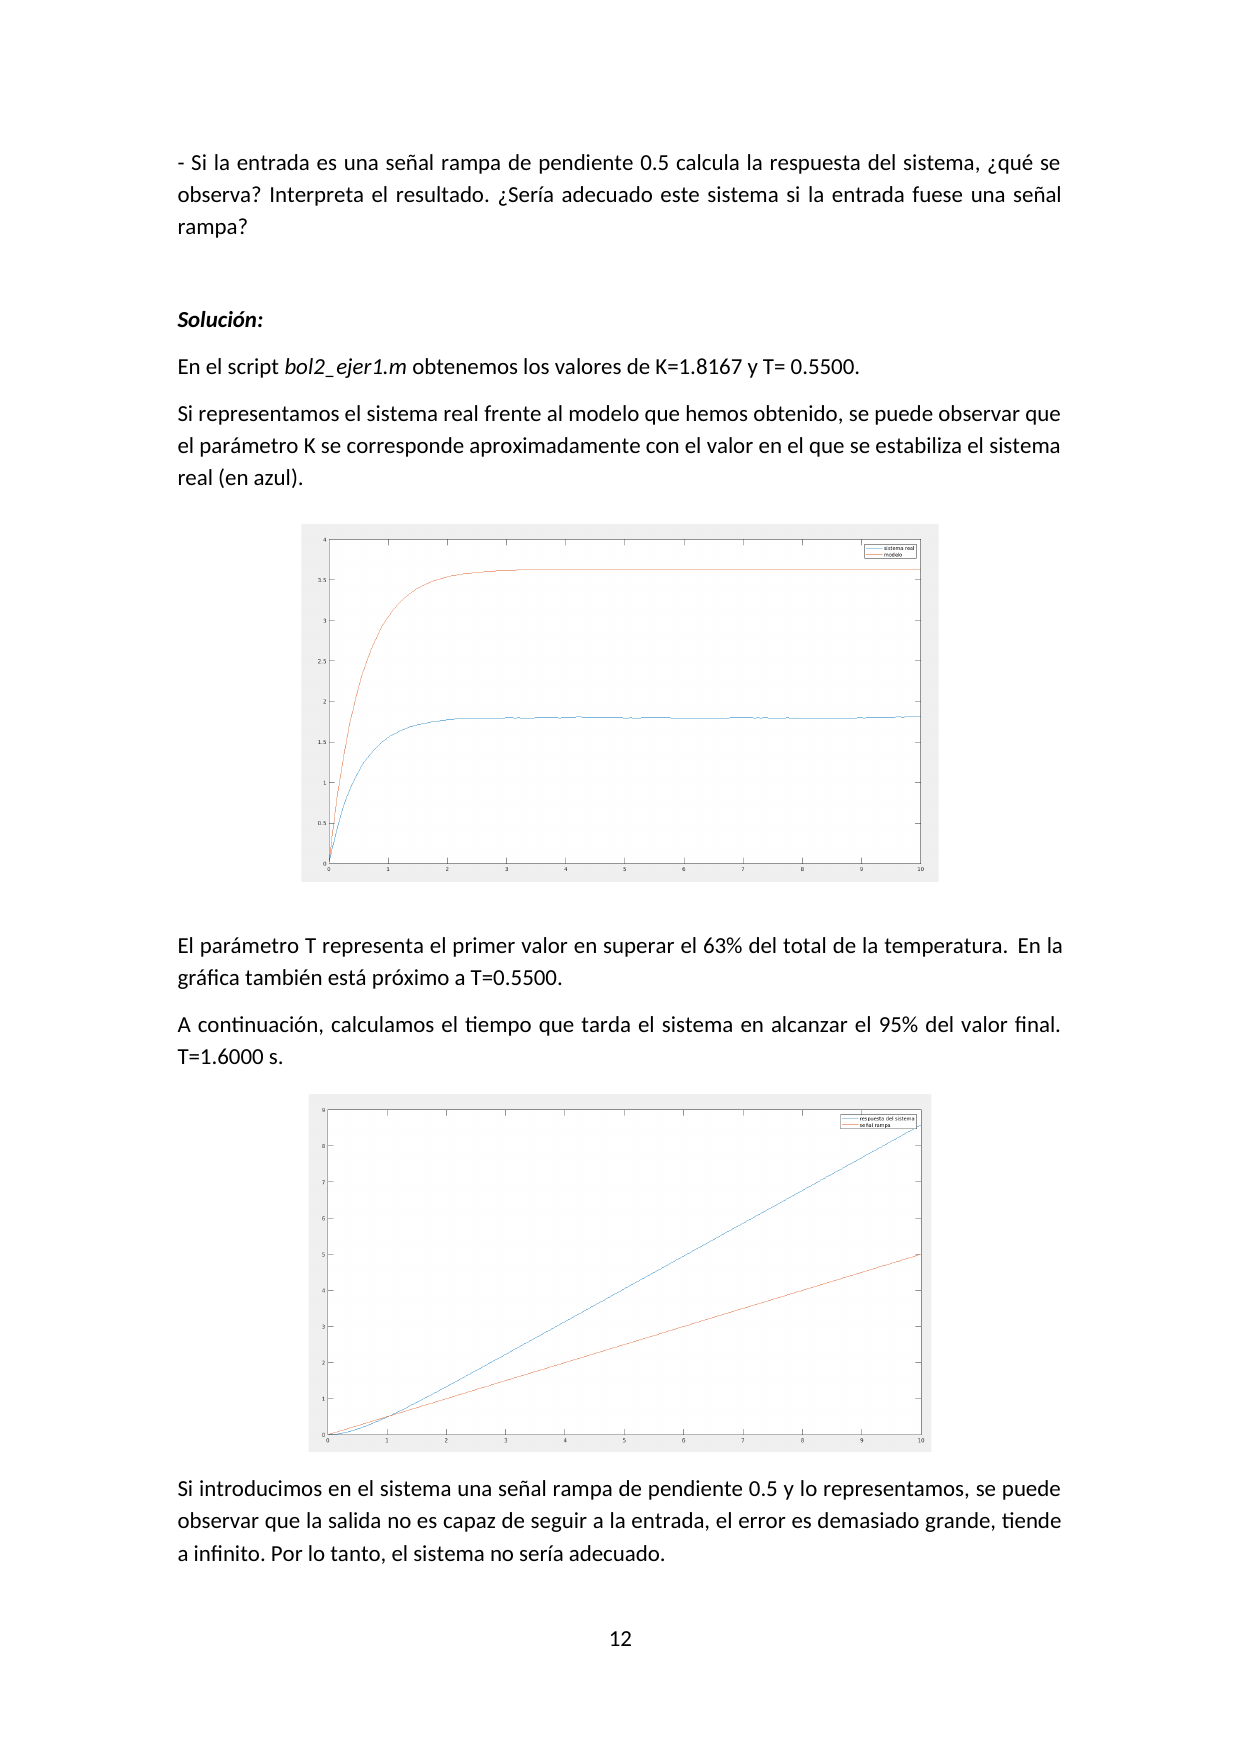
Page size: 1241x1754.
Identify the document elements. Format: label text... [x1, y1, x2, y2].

picture [301, 524, 939, 882]
picture [308, 1094, 932, 1452]
text A continuación, calculamos el tiempo que tarda el sistema en alcanzar el 95% del valor final. T=1.6000 s. [177, 1010, 1063, 1070]
text Solución: [177, 306, 1063, 333]
text El parámetro T representa el primer valor en superar el 63% del total de la temperatura. En la gráfica también está próximo a T=0.5500. [177, 931, 1063, 991]
text Si representamos el sistema real frente al modelo que hemos obtenido, se puede observar que el parámetro K se corresponde aproximadamente con el valor en el que se estabiliza el sistema real (en azul). [177, 399, 1063, 491]
text - Si la entrada es una señal rampa de pendiente 0.5 calcula la respuesta del sistema, ¿qué se observa? Interpreta el resultado. ¿Sería adecuado este sistema si la entrada fuese una señal rampa? [177, 148, 1063, 240]
text En el script bol2_ejer1.m obtenemos los valores de K=1.8167 y T= 0.5500. [177, 352, 1063, 380]
text Si introducimos en el sistema una señal rampa de pendiente 0.5 y lo representamos, se puede observar que la salida no es capaz de seguir a la entrada, el error es demasiado grande, tiende a infinito. Por lo tanto, el sistema no sería adecuado. [177, 1089, 1063, 1567]
